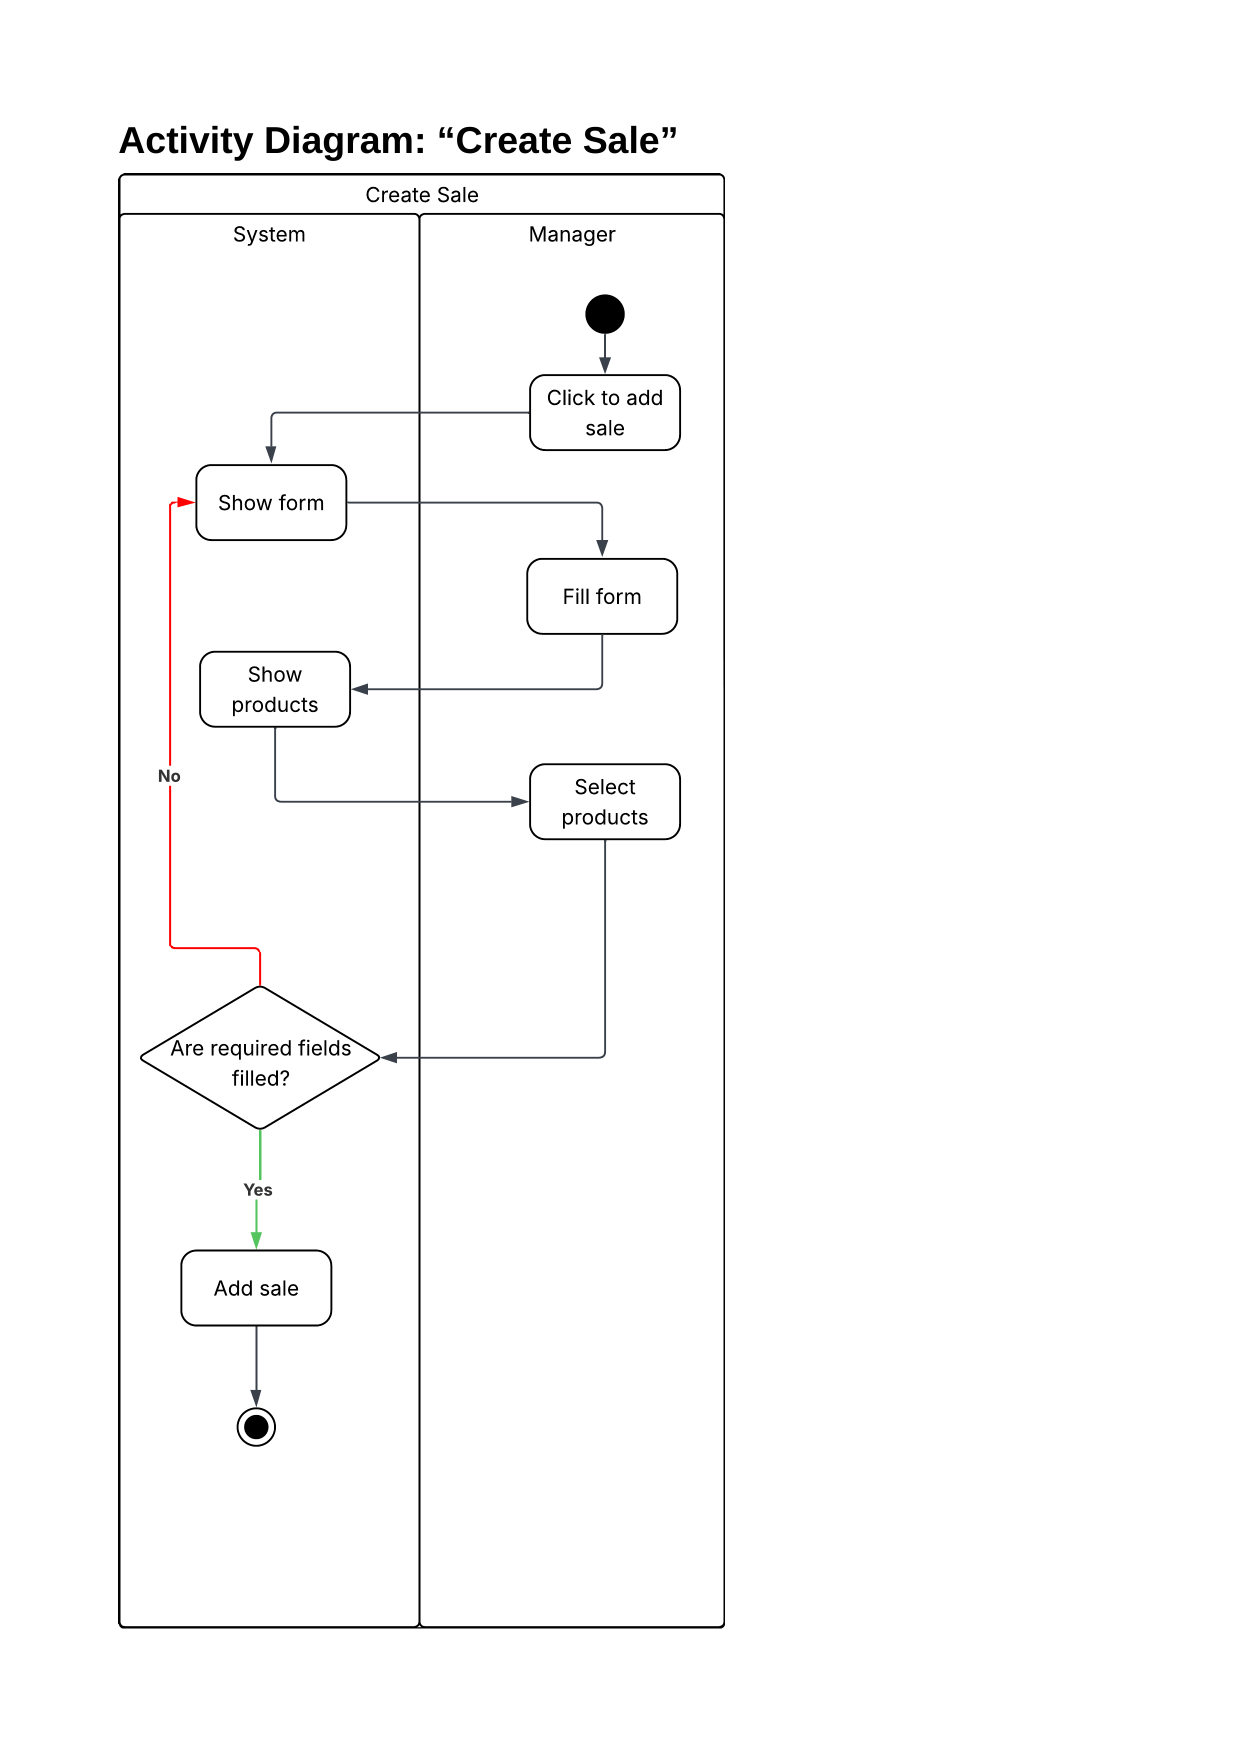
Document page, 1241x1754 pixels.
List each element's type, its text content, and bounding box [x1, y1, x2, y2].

picture [118, 173, 725, 1629]
subtitle Activity Diagram: “Create Sale” [118, 118, 1122, 161]
